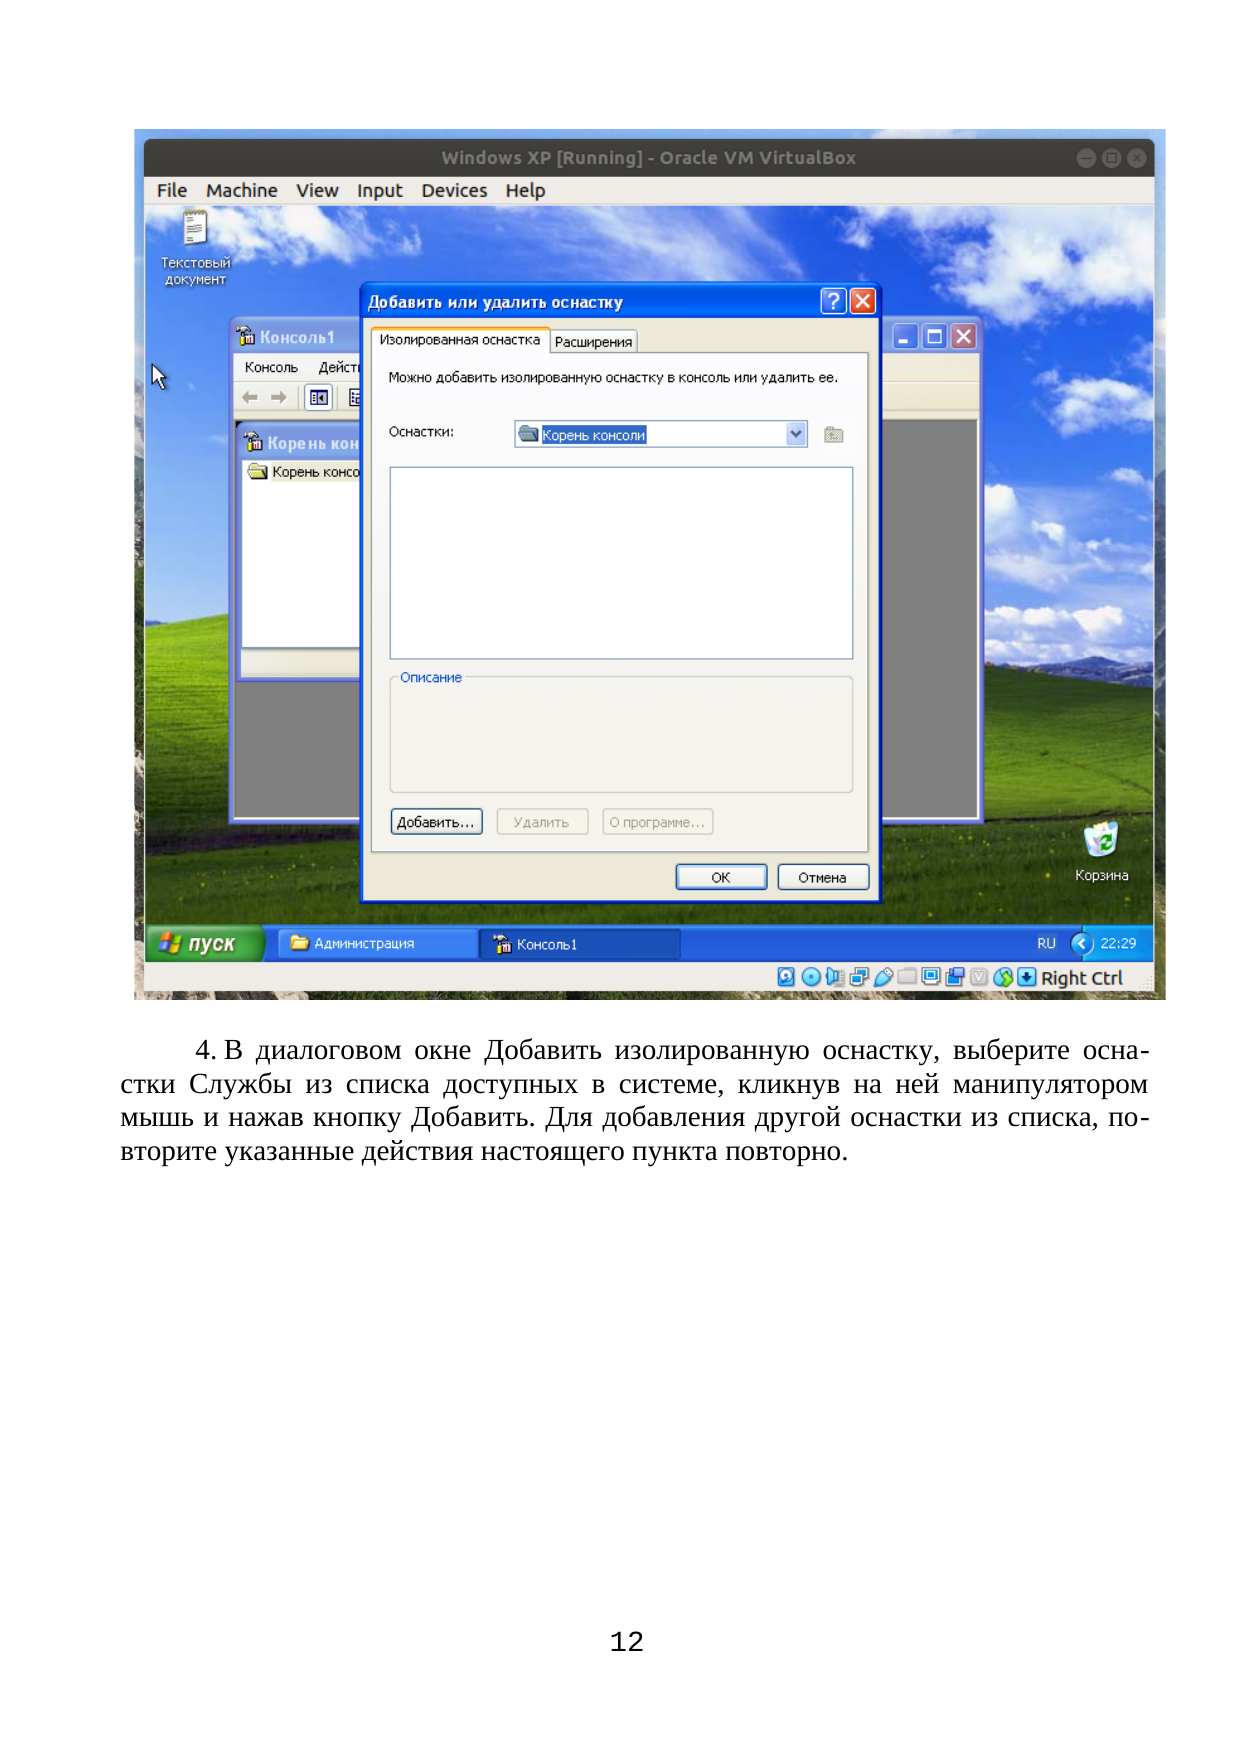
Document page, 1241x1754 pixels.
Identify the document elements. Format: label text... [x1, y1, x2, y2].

picture [134, 129, 1166, 1000]
list В диалоговом окне Добавить изолированную оснастку, выберите осна­стки Службы из списка доступных в системе, кликнув на ней манипулятором мышь и нажав кнопку Добавить. Для добавления другой оснастки из списка, по­вторите указанные действия настоящего пункта повторно. [120, 1033, 1149, 1167]
